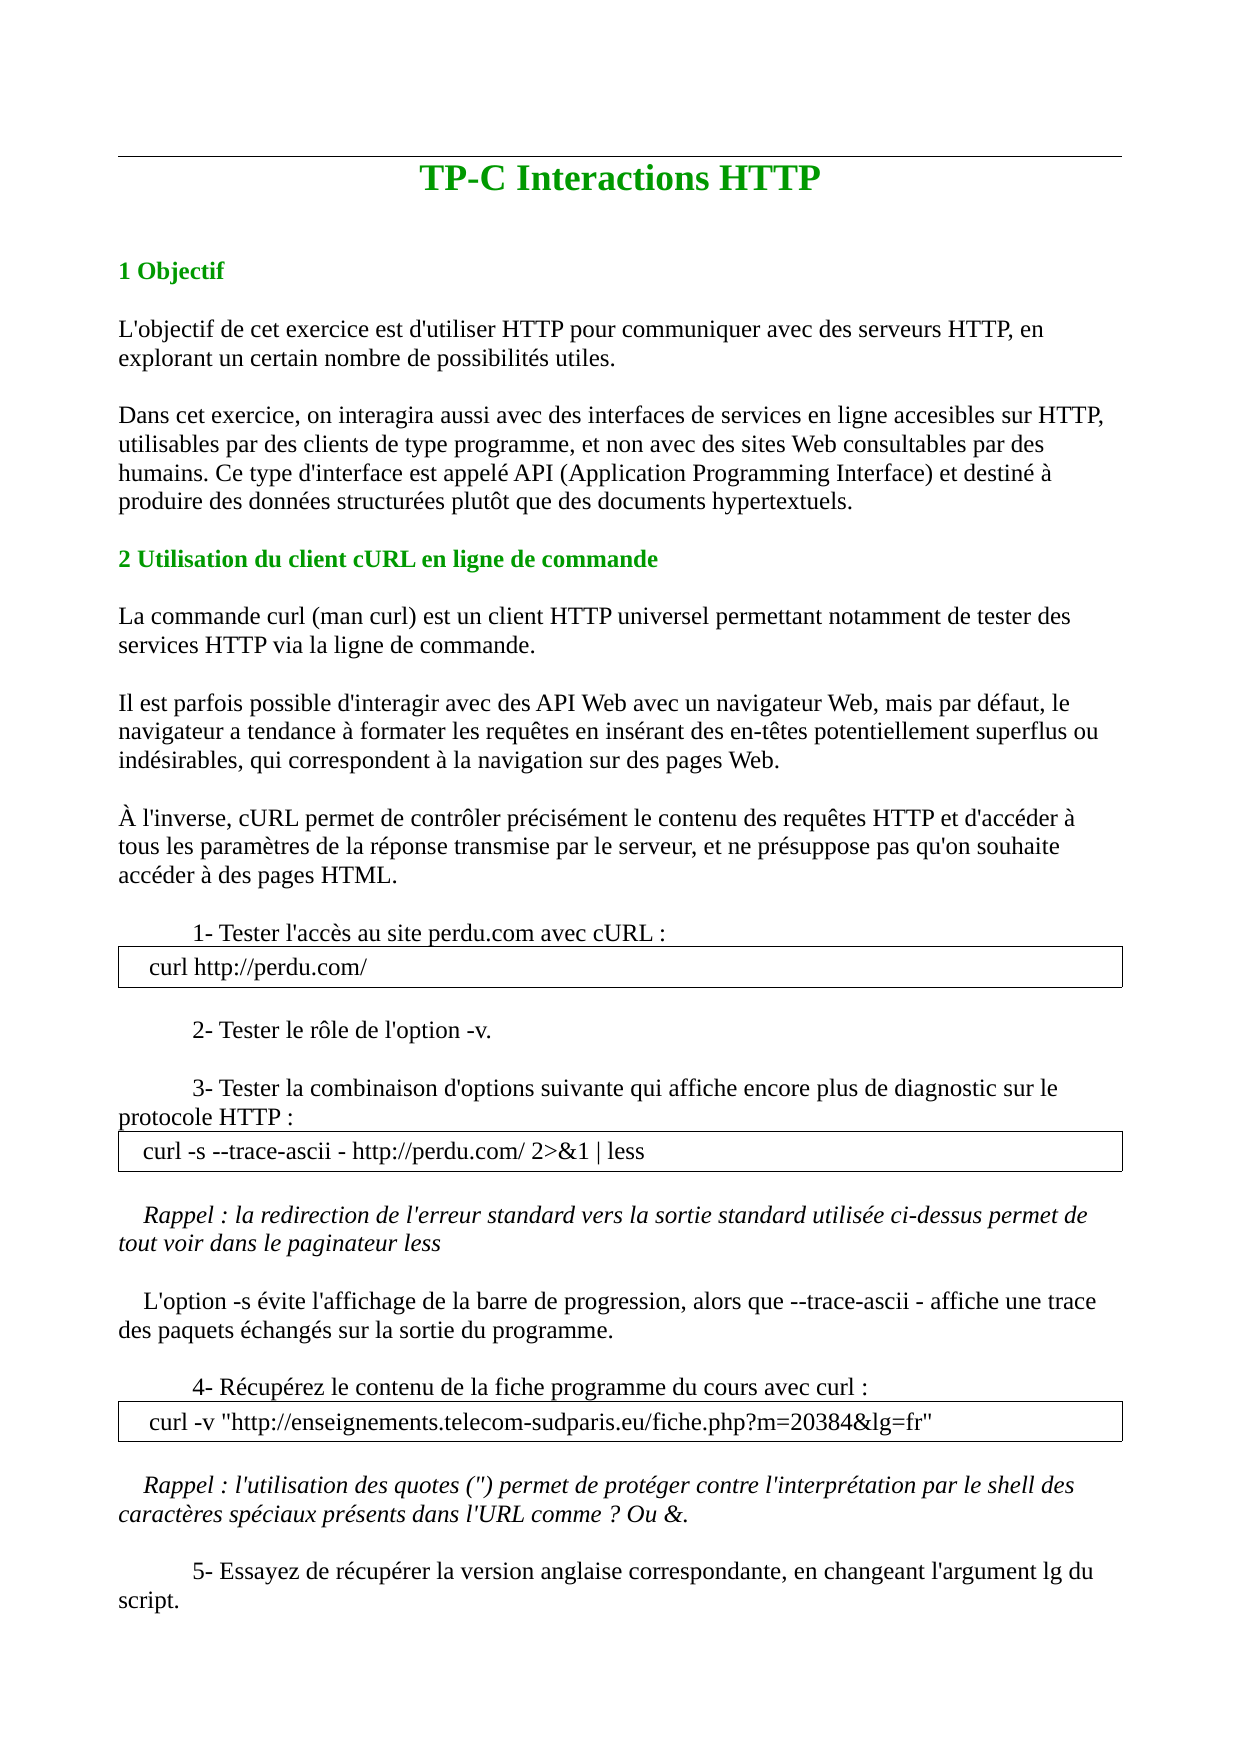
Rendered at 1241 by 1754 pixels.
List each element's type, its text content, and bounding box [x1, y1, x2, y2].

text 4- Récupérez le contenu de la fiche programme du cours avec curl : [118, 1372, 1122, 1401]
table_header curl -v "http://enseignements.telecom-sudparis.eu/fiche.php?m=20384&lg=fr" [119, 1402, 1122, 1441]
text 5- Essayez de récupérer la version anglaise correspondante, en changeant l'argument lg du script. [118, 1556, 1122, 1614]
text 2- Tester le rôle de l'option -v. [118, 1016, 1122, 1044]
text La commande curl (man curl) est un client HTTP universel permettant notamment de tester des services HTTP via la ligne de commande. [118, 601, 1122, 659]
text Rappel : l'utilisation des quotes (") permet de protéger contre l'interprétation par le shell des caractères spéciaux présents dans l'URL comme ? Ou &. [118, 1470, 1122, 1528]
text Dans cet exercice, on interagira aussi avec des interfaces de services en ligne accesibles sur HTTP, utilisables par des clients de type programme, et non avec des sites Web consultables par des humains. Ce type d'interface est appelé API (Application Programming Interface) et destiné à produire des données structurées plutôt que des documents hypertextuels. [118, 400, 1122, 515]
text TP-C Interactions HTTP [118, 157, 1122, 199]
text 1- Tester l'accès au site perdu.com avec cURL : [118, 918, 1122, 946]
text L'objectif de cet exercice est d'utiliser HTTP pour communiquer avec des serveurs HTTP, en explorant un certain nombre de possibilités utiles. [118, 314, 1122, 371]
table_header curl http://perdu.com/ [119, 947, 1122, 987]
text 1 Objectif [118, 256, 1122, 285]
text 2 Utilisation du client cURL en ligne de commande [118, 544, 1122, 573]
text À l'inverse, cURL permet de contrôler précisément le contenu des requêtes HTTP et d'accéder à tous les paramètres de la réponse transmise par le serveur, et ne présuppose pas qu'on souhaite accéder à des pages HTML. [118, 803, 1122, 889]
table_header curl -s --trace-ascii - http://perdu.com/ 2>&1 | less [119, 1132, 1122, 1171]
text Il est parfois possible d'interagir avec des API Web avec un navigateur Web, mais par défaut, le navigateur a tendance à formater les requêtes en insérant des en-têtes potentiellement superflus ou indésirables, qui correspondent à la navigation sur des pages Web. [118, 688, 1122, 774]
text 3- Tester la combinaison d'options suivante qui affiche encore plus de diagnostic sur le protocole HTTP : [118, 1073, 1122, 1131]
text L'option -s évite l'affichage de la barre de progression, alors que --trace-ascii - affiche une trace des paquets échangés sur la sortie du programme. [118, 1286, 1122, 1343]
text Rappel : la redirection de l'erreur standard vers la sortie standard utilisée ci-dessus permet de tout voir dans le paginateur less [118, 1200, 1122, 1257]
